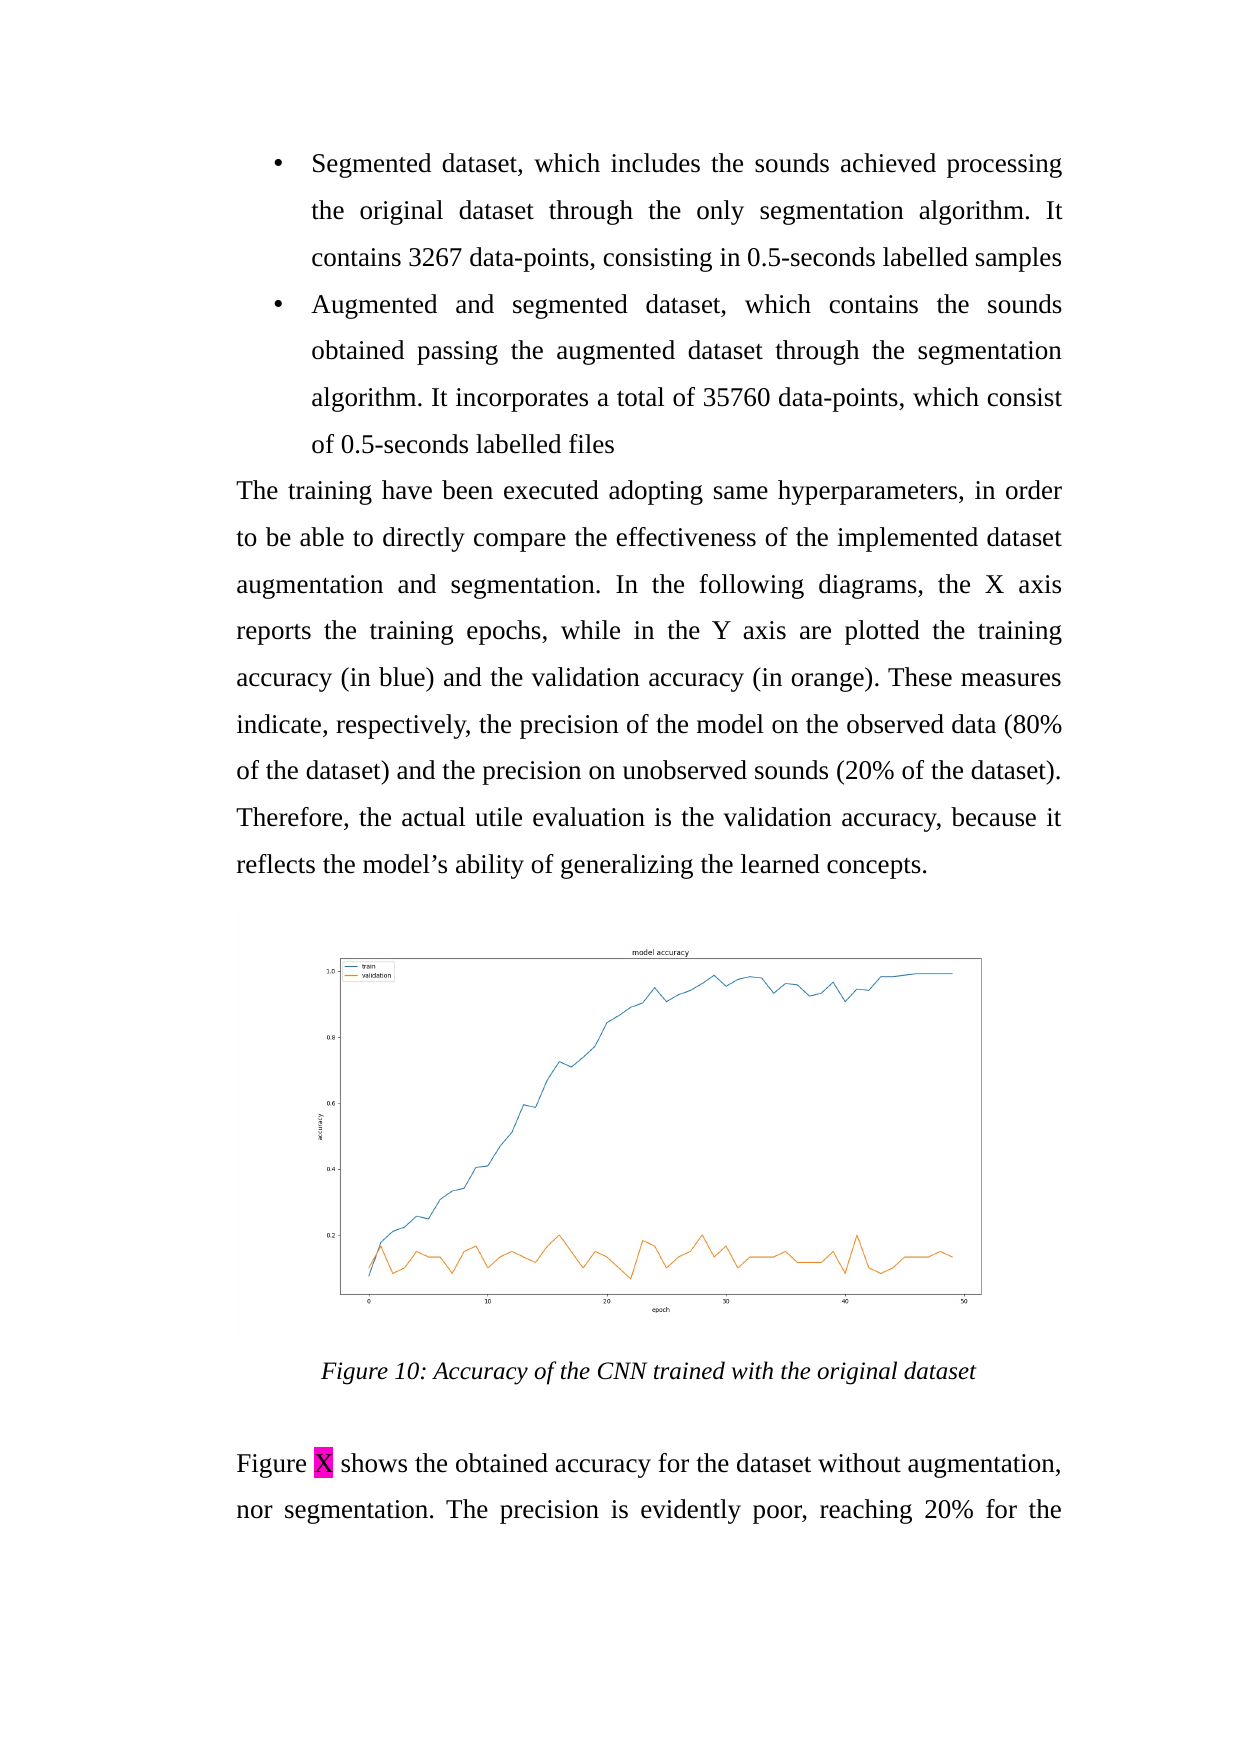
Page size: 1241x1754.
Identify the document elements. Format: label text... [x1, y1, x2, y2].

text The training have been executed adopting same hyperparameters, in order to be able to directly compare the effectiveness of the implemented dataset augmentation and segmentation. In the following diagrams, the X axis reports the training epochs, while in the Y axis are plotted the training accuracy (in blue) and the validation accuracy (in orange). These measures indicate, respectively, the precision of the model on the observed data (80% of the dataset) and the precision on unobserved sounds (20% of the dataset). Therefore, the actual utile evaluation is the validation accuracy, because it reflects the model’s ability of generalizing the learned concepts. [236, 474, 1063, 879]
picture [236, 907, 1063, 1342]
text Figure X shows the obtained accuracy for the dataset without augmentation, nor segmentation. The precision is evidently poor, reaching 20% for the [236, 1447, 1063, 1524]
text Figure 10: Accuracy of the CNN trained with the original dataset [236, 1342, 1063, 1384]
list Augmented and segmented dataset, which contains the sounds obtained passing the augmented dataset through the segmentation algorithm. It incorporates a total of 35760 data-points, which consist of 0.5-seconds labelled files [274, 288, 1063, 459]
list Segmented dataset, which includes the sounds achieved processing the original dataset through the only segmentation algorithm. It contains 3267 data-points, consisting in 0.5-seconds labelled samples [274, 148, 1063, 272]
